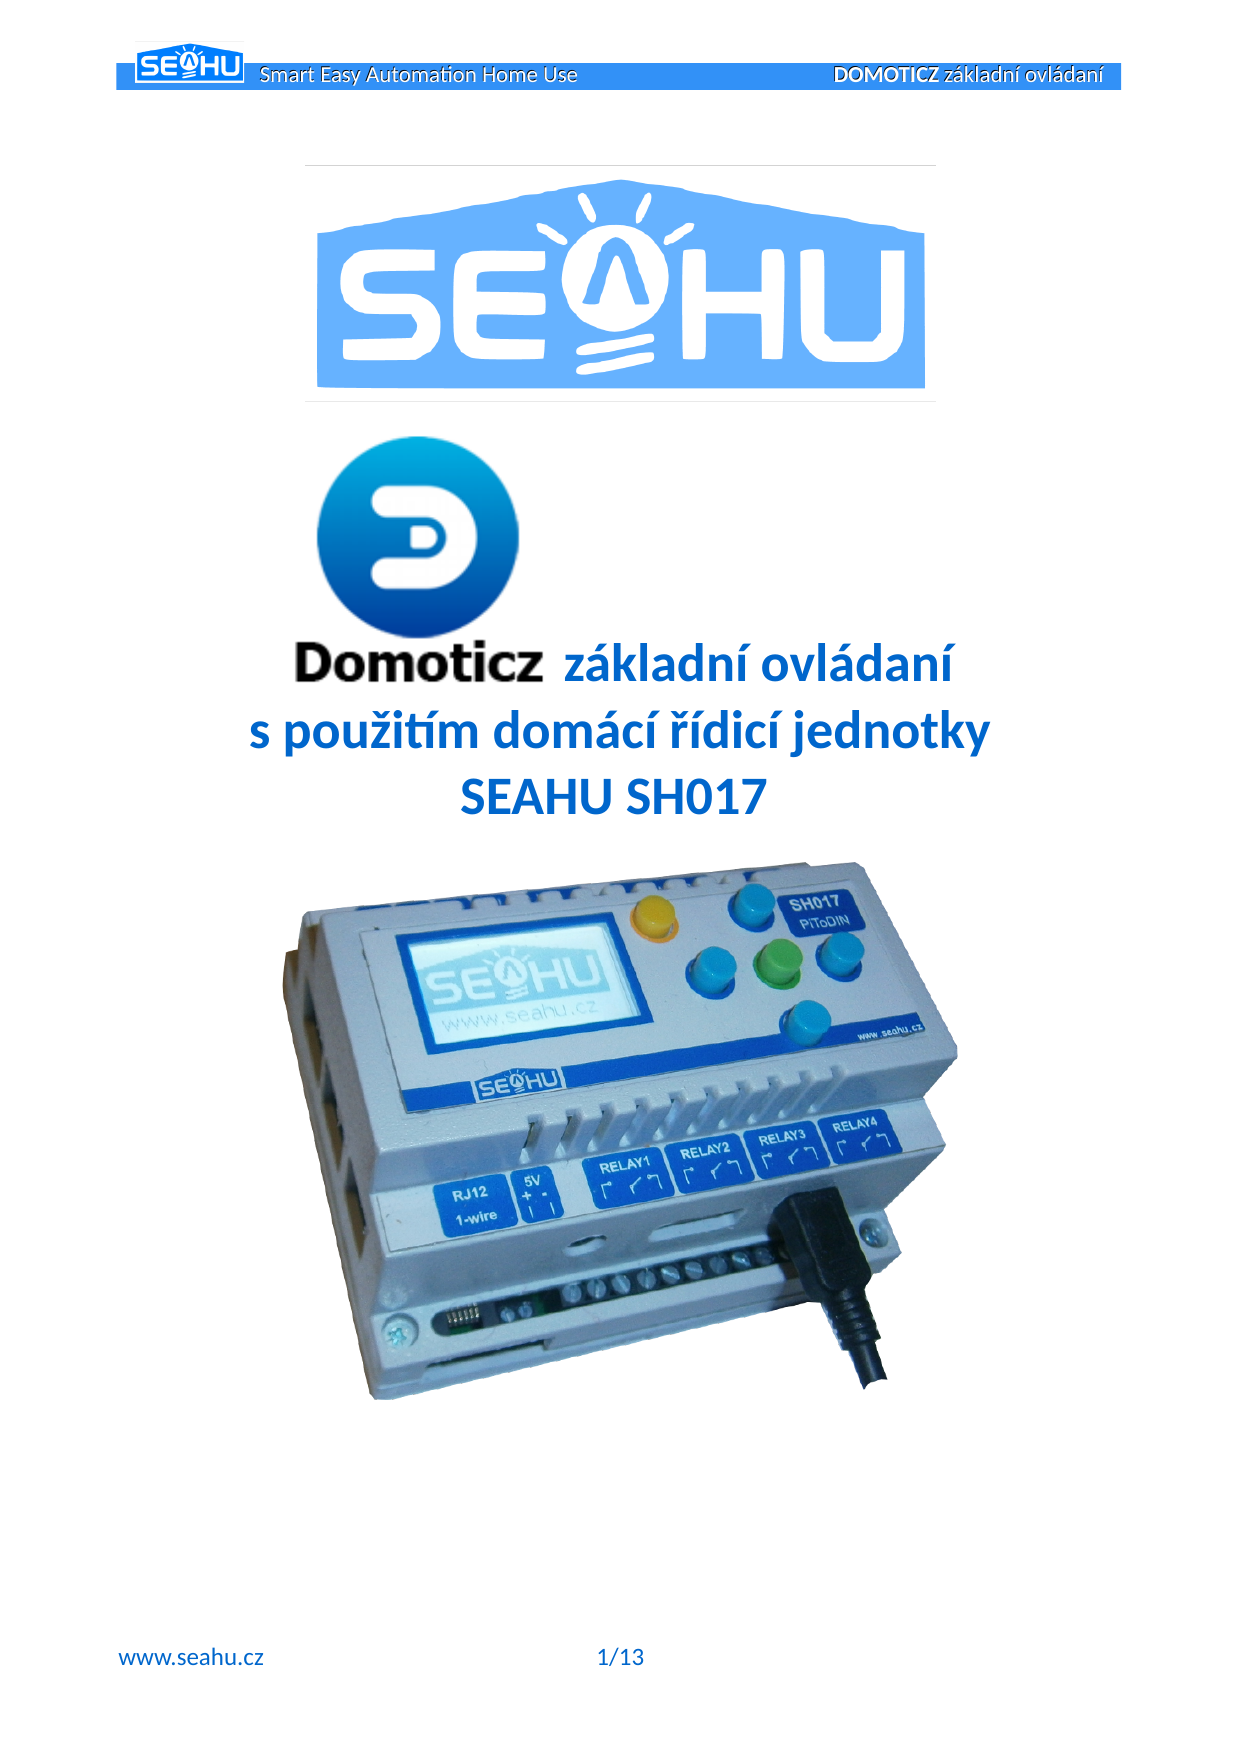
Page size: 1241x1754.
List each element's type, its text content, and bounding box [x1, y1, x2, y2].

text [118, 434, 286, 695]
text s použitím domácí řídicí jednotky [118, 695, 1122, 762]
picture [286, 433, 553, 696]
picture [282, 862, 958, 1400]
text SEAHU SH017 [118, 762, 1122, 828]
picture [135, 41, 245, 83]
text základní ovládaní [553, 434, 1122, 695]
